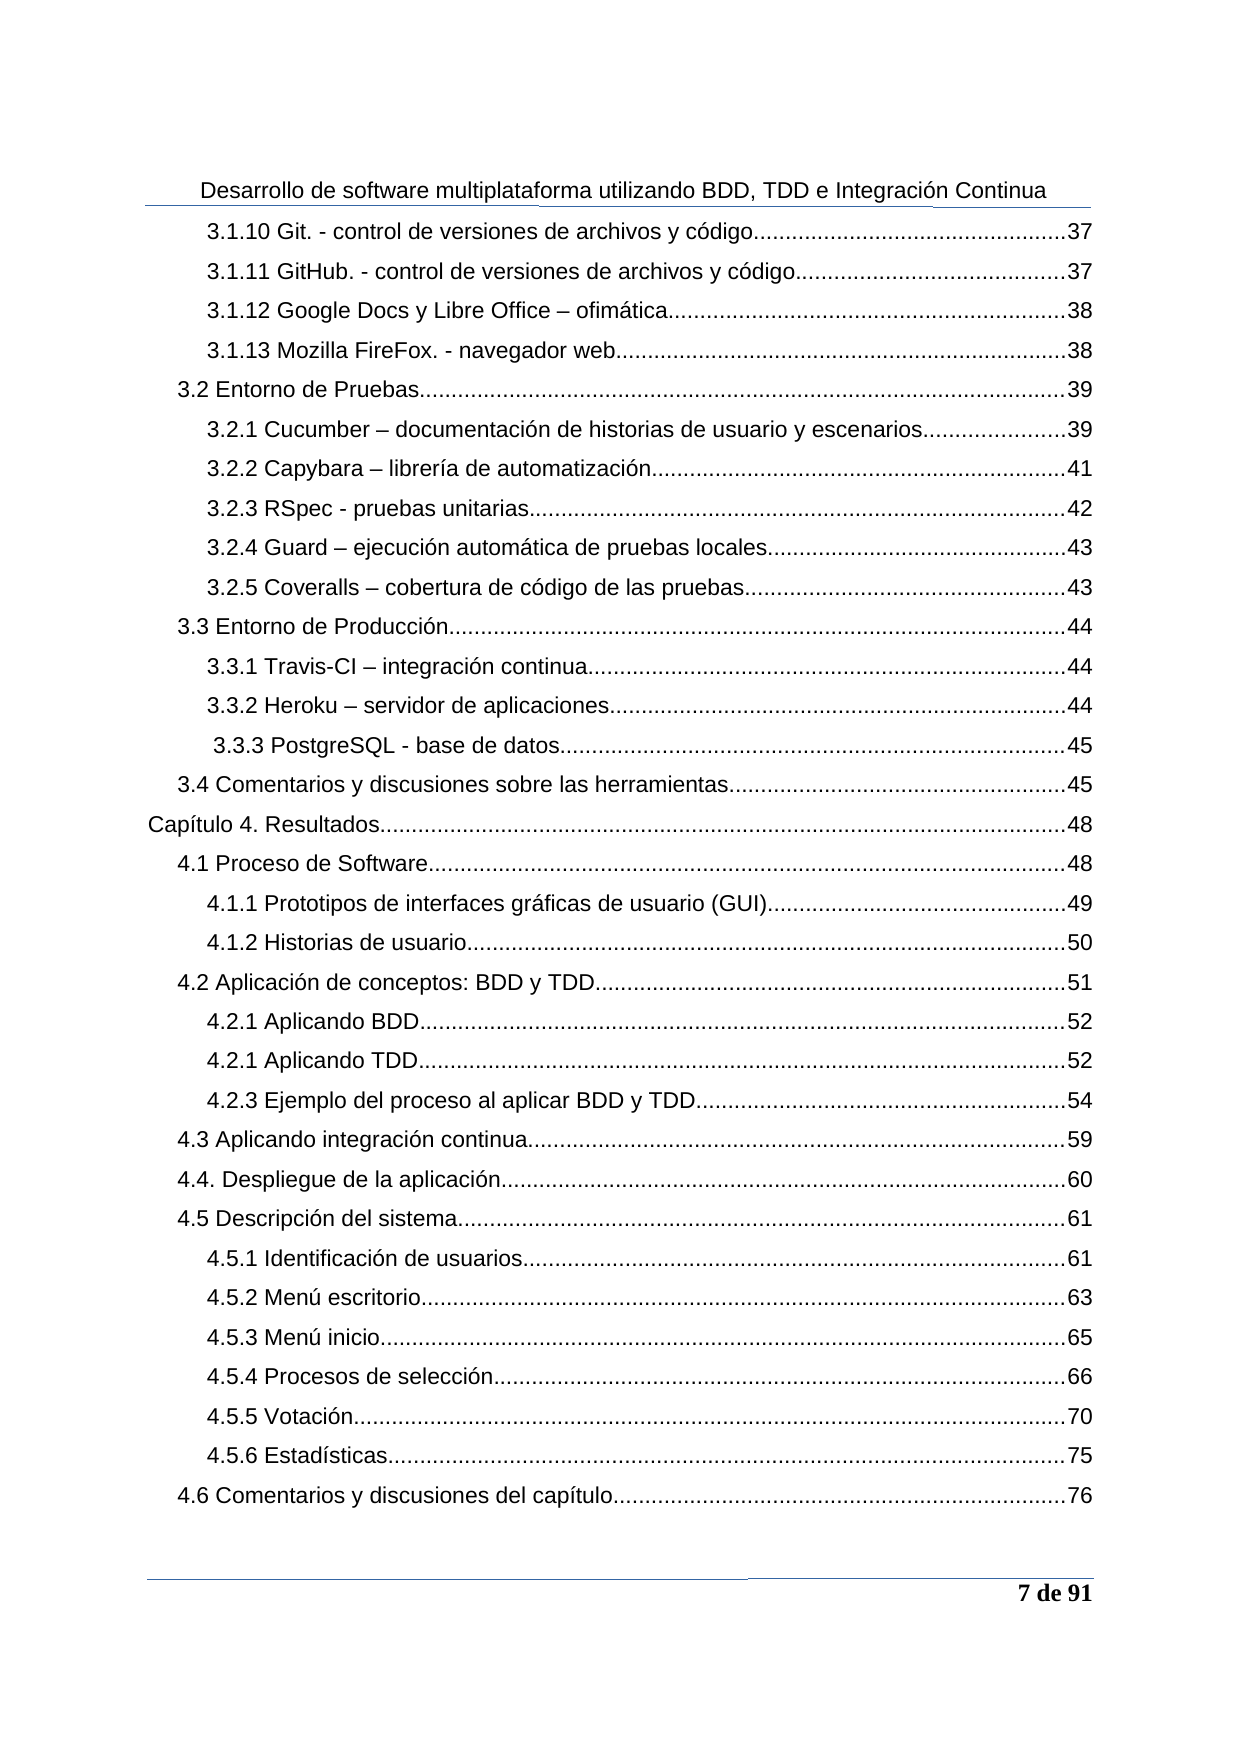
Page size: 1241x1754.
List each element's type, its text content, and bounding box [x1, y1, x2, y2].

text 4.6 Comentarios y discusiones del capítulo. 76 [177, 1482, 1093, 1508]
text 4.5.6 Estadísticas. 75 [207, 1442, 1093, 1468]
text 4.5.2 Menú escritorio. 63 [207, 1284, 1093, 1311]
text 4.3 Aplicando integración continua. 59 [177, 1126, 1093, 1153]
text 4.2.1 Aplicando TDD. 52 [207, 1047, 1093, 1074]
text 4.2 Aplicación de conceptos: BDD y TDD. 51 [177, 968, 1093, 995]
text 3.4 Comentarios y discusiones sobre las herramientas. 45 [177, 771, 1093, 797]
text 3.3 Entorno de Producción 44 [177, 613, 1093, 639]
text 3.3.2 Heroku – servidor de aplicaciones. 44 [207, 692, 1093, 718]
text 4.5.4 Procesos de selección. 66 [207, 1363, 1093, 1389]
text 4.5.1 Identificación de usuarios. 61 [207, 1245, 1093, 1271]
text 3.3.1 Travis-CI – integración continua. 44 [207, 653, 1093, 679]
text 4.1 Proceso de Software. 48 [177, 850, 1093, 876]
text 3.3.3 PostgreSQL - base de datos. 45 [207, 732, 1093, 758]
text 4.5.5 Votación. 70 [207, 1403, 1093, 1429]
text 3.2 Entorno de Pruebas 39 [177, 376, 1093, 403]
text 4.1.1 Prototipos de interfaces gráficas de usuario (GUI). 49 [207, 889, 1093, 916]
text Capítulo 4. Resultados 48 [148, 811, 1093, 837]
text 3.1.11 GitHub. - control de versiones de archivos y código. 37 [207, 258, 1093, 284]
text 4.2.1 Aplicando BDD. 52 [207, 1008, 1093, 1034]
text 4.2.3 Ejemplo del proceso al aplicar BDD y TDD. 54 [207, 1087, 1093, 1113]
text 4.5.3 Menú inicio. 65 [207, 1324, 1093, 1350]
text 3.2.1 Cucumber – documentación de historias de usuario y escenarios. 39 [207, 416, 1093, 442]
text 4.5 Descripción del sistema. 61 [177, 1205, 1093, 1232]
text 3.1.12 Google Docs y Libre Office – ofimática. 38 [207, 297, 1093, 324]
text 3.1.13 Mozilla FireFox. - navegador web. 38 [207, 337, 1093, 363]
text 4.1.2 Historias de usuario. 50 [207, 929, 1093, 955]
text 4.4. Despliegue de la aplicación. 60 [177, 1166, 1093, 1192]
text 3.2.4 Guard – ejecución automática de pruebas locales. 43 [207, 534, 1093, 561]
text 3.2.3 RSpec - pruebas unitarias. 42 [207, 495, 1093, 521]
text 3.2.5 Coveralls – cobertura de código de las pruebas. 43 [207, 574, 1093, 600]
text 3.2.2 Capybara – librería de automatización. 41 [207, 455, 1093, 482]
text 3.1.10 Git. - control de versiones de archivos y código. 37 [207, 218, 1093, 245]
